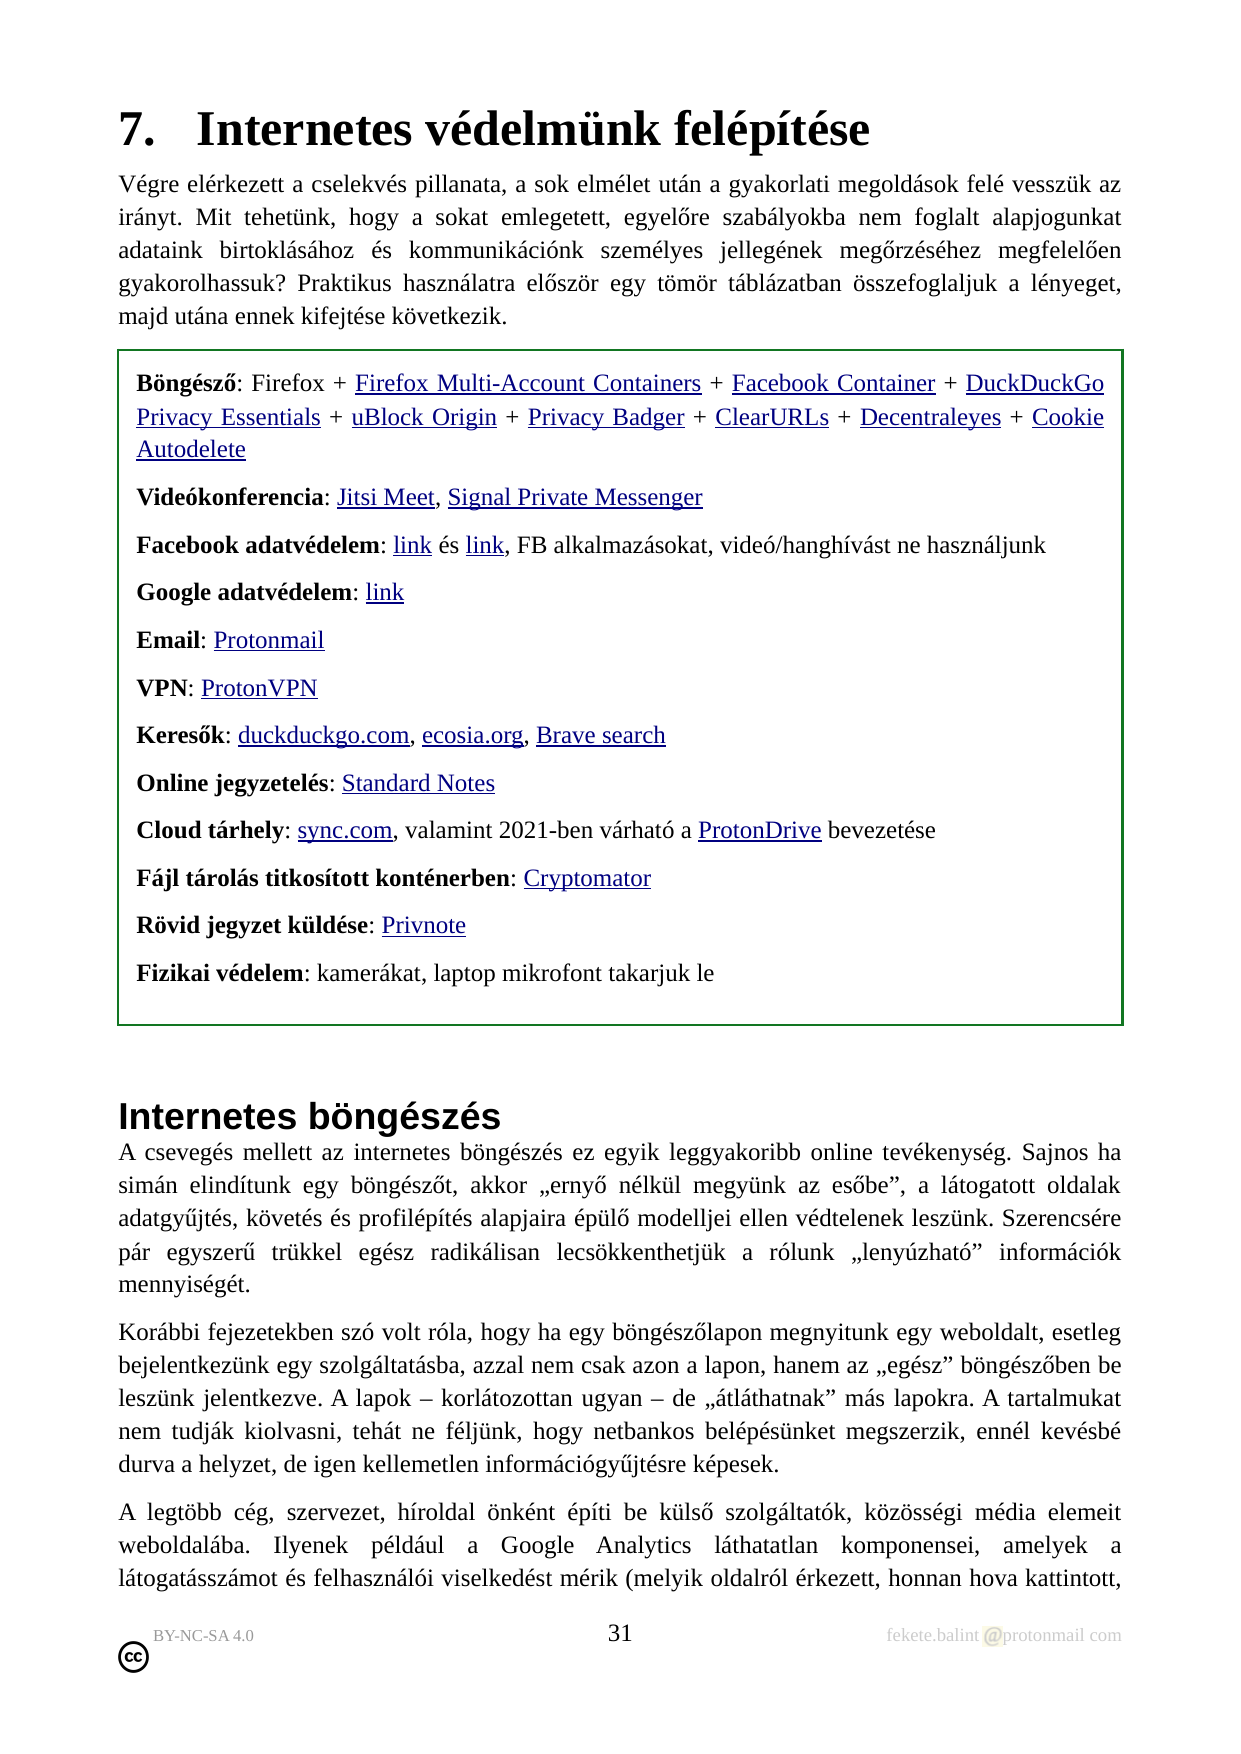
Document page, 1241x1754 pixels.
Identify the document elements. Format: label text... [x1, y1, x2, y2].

text A legtöbb cég, szervezet, híroldal önként építi be külső szolgáltatók, közösségi média elemeit weboldalába. Ilyenek például a Google Analytics láthatatlan komponensei, amelyek a látogatásszámot és felhasználói viselkedést mérik (melyik oldalról érkezett, honnan hova kattintott, [118, 1497, 1122, 1592]
picture [982, 1626, 1003, 1647]
text Korábbi fejezetekben szó volt róla, hogy ha egy böngészőlapon megnyitunk egy weboldalt, esetleg bejelentkezünk egy szolgáltatásba, azzal nem csak azon a lapon, hanem az „egész” böngészőben be leszünk jelentkezve. A lapok – korlátozottan ugyan – de „átláthatnak” más lapokra. A tartalmukat nem tudják kiolvasni, tehát ne féljünk, hogy netbankos belépésünket megszerzik, ennél kevésbé durva a helyzet, de igen kellemetlen információgyűjtésre képesek. [118, 1317, 1122, 1478]
picture [118, 1641, 149, 1673]
table_header Böngésző: Firefox + Firefox Multi-Account Containers + Facebook Container + DuckDuckGo Privacy Essentials + uBlock Origin + Privacy Badger + ClearURLs + Decentraleyes + Cookie Autodelete Videókonferencia: Jitsi Meet, Signal Private Messenger Facebook adatvédelem: link és link, FB alkalmazásokat, videó/hanghívást ne használjunk Google adatvédelem: link Email: Protonmail VPN: ProtonVPN Keresők: duckduckgo.com, ecosia.org, Brave search Online jegyzetelés: Standard Notes Cloud tárhely: sync.com, valamint 2021-ben várható a ProtonDrive bevezetése Fájl tárolás titkosított konténerben: Cryptomator Rövid jegyzet küldése: Privnote Fizikai védelem: kamerákat, laptop mikrofont takarjuk le [119, 351, 1121, 1024]
subtitle Internetes böngészés [118, 1094, 1122, 1137]
text A csevegés mellett az internetes böngészés ez egyik leggyakoribb online tevékenység. Sajnos ha simán elindítunk egy böngészőt, akkor „ernyő nélkül megyünk az esőbe”, a látogatott oldalak adatgyűjtés, követés és profilépítés alapjaira épülő modelljei ellen védtelenek leszünk. Szerencsére pár egyszerű trükkel egész radikálisan lecsökkenthetjük a rólunk „lenyúzható” információk mennyiségét. [118, 1137, 1122, 1298]
subtitle Internetes védelmünk felépítése [118, 99, 1122, 156]
text Végre elérkezett a cselekvés pillanata, a sok elmélet után a gyakorlati megoldások felé vesszük az irányt. Mit tehetünk, hogy a sokat emlegetett, egyelőre szabályokba nem foglalt alapjogunkat adataink birtoklásához és kommunikációnk személyes jellegének megőrzéséhez megfelelően gyakorolhassuk? Praktikus használatra először egy tömör táblázatban összefoglaljuk a lényeget, majd utána ennek kifejtése következik. [118, 169, 1122, 329]
